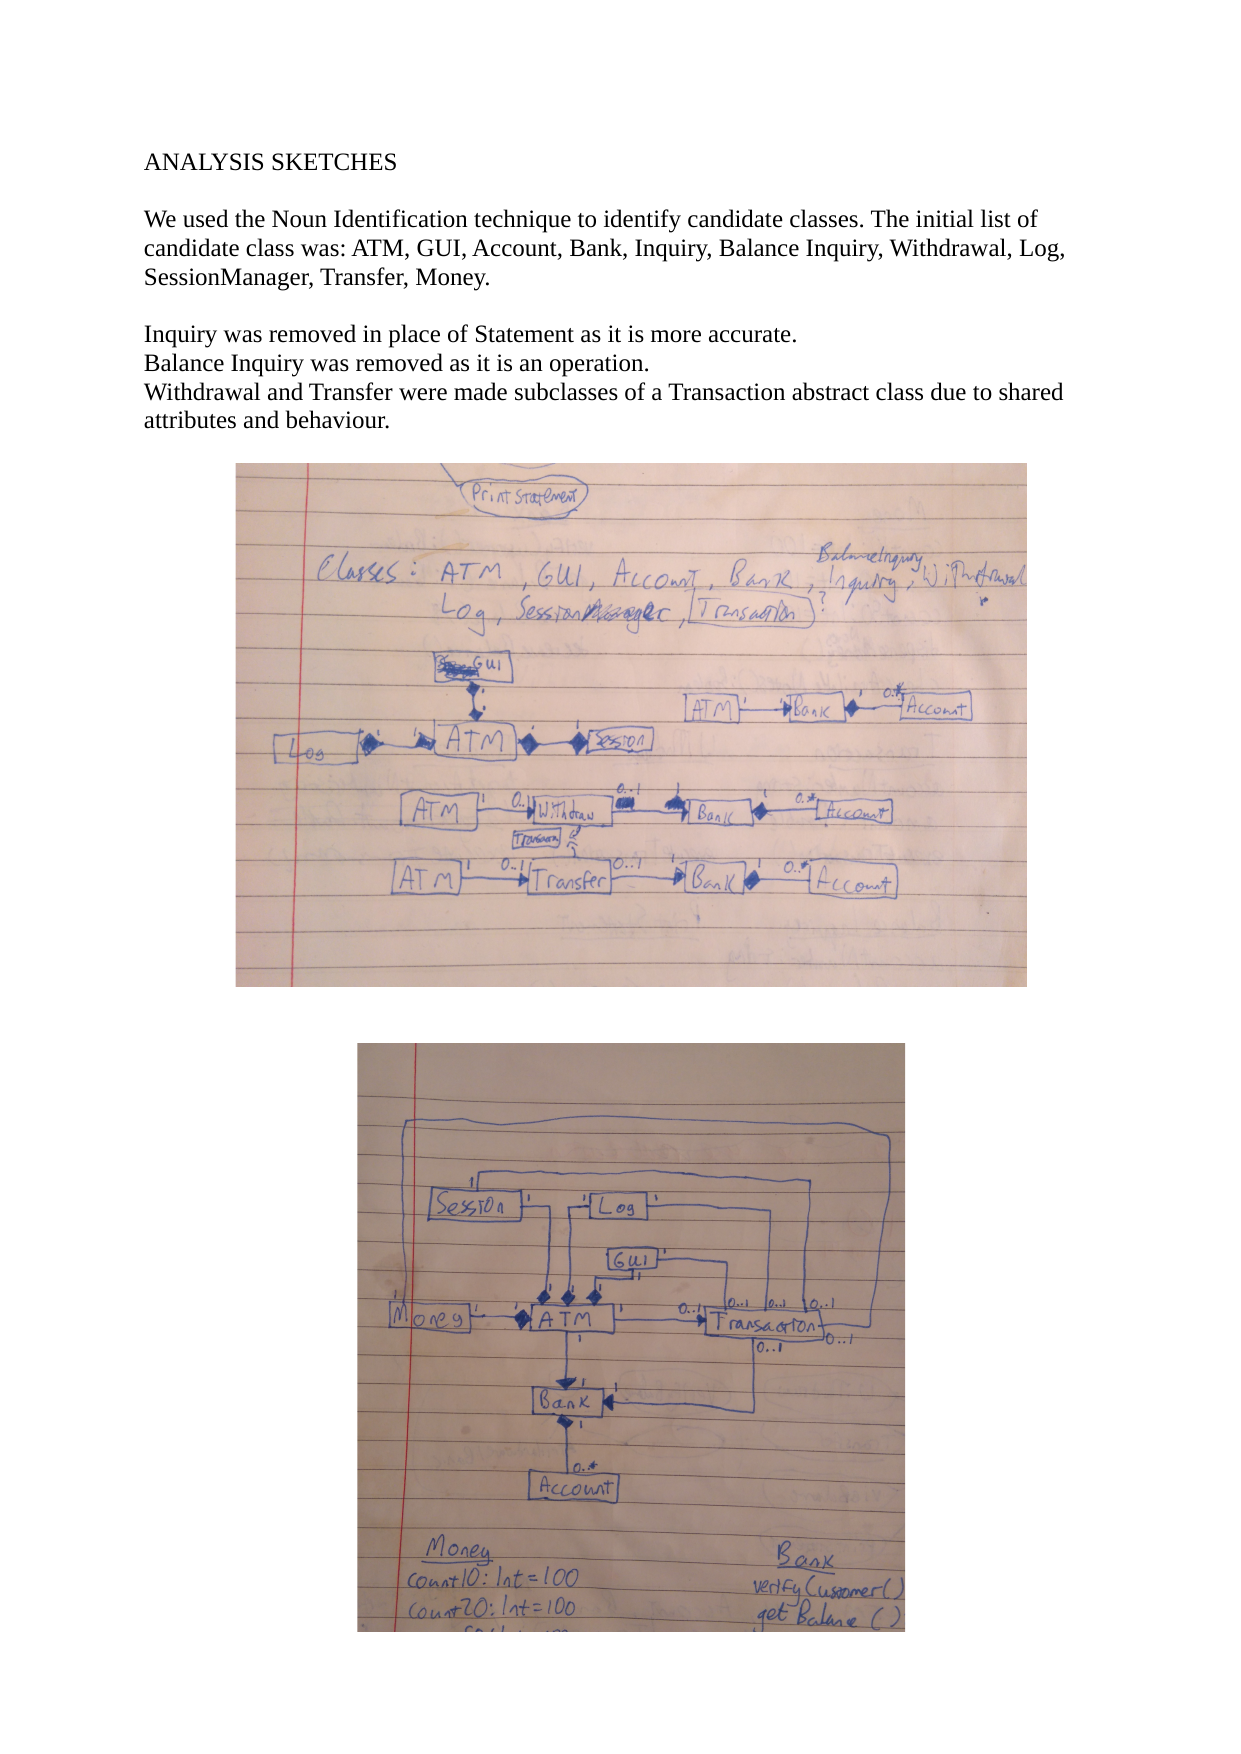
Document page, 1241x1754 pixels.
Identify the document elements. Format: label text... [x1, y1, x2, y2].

picture [357, 1135, 906, 1541]
text Withdrawal and Transfer were made subclasses of a Transaction abstract class due to shared attributes and behaviour. [144, 377, 1119, 434]
text ANALYSIS SKETCHES [144, 147, 1119, 176]
picture [235, 463, 1027, 987]
text Inquiry was removed in place of Statement as it is more accurate. [144, 319, 1119, 348]
text We used the Noun Identification technique to identify candidate classes. The initial list of candidate class was: ATM, GUI, Account, Bank, Inquiry, Balance Inquiry, Withdrawal, Log, SessionManager, Transfer, Money. [144, 204, 1119, 291]
text Balance Inquiry was removed as it is an operation. [144, 348, 1119, 377]
